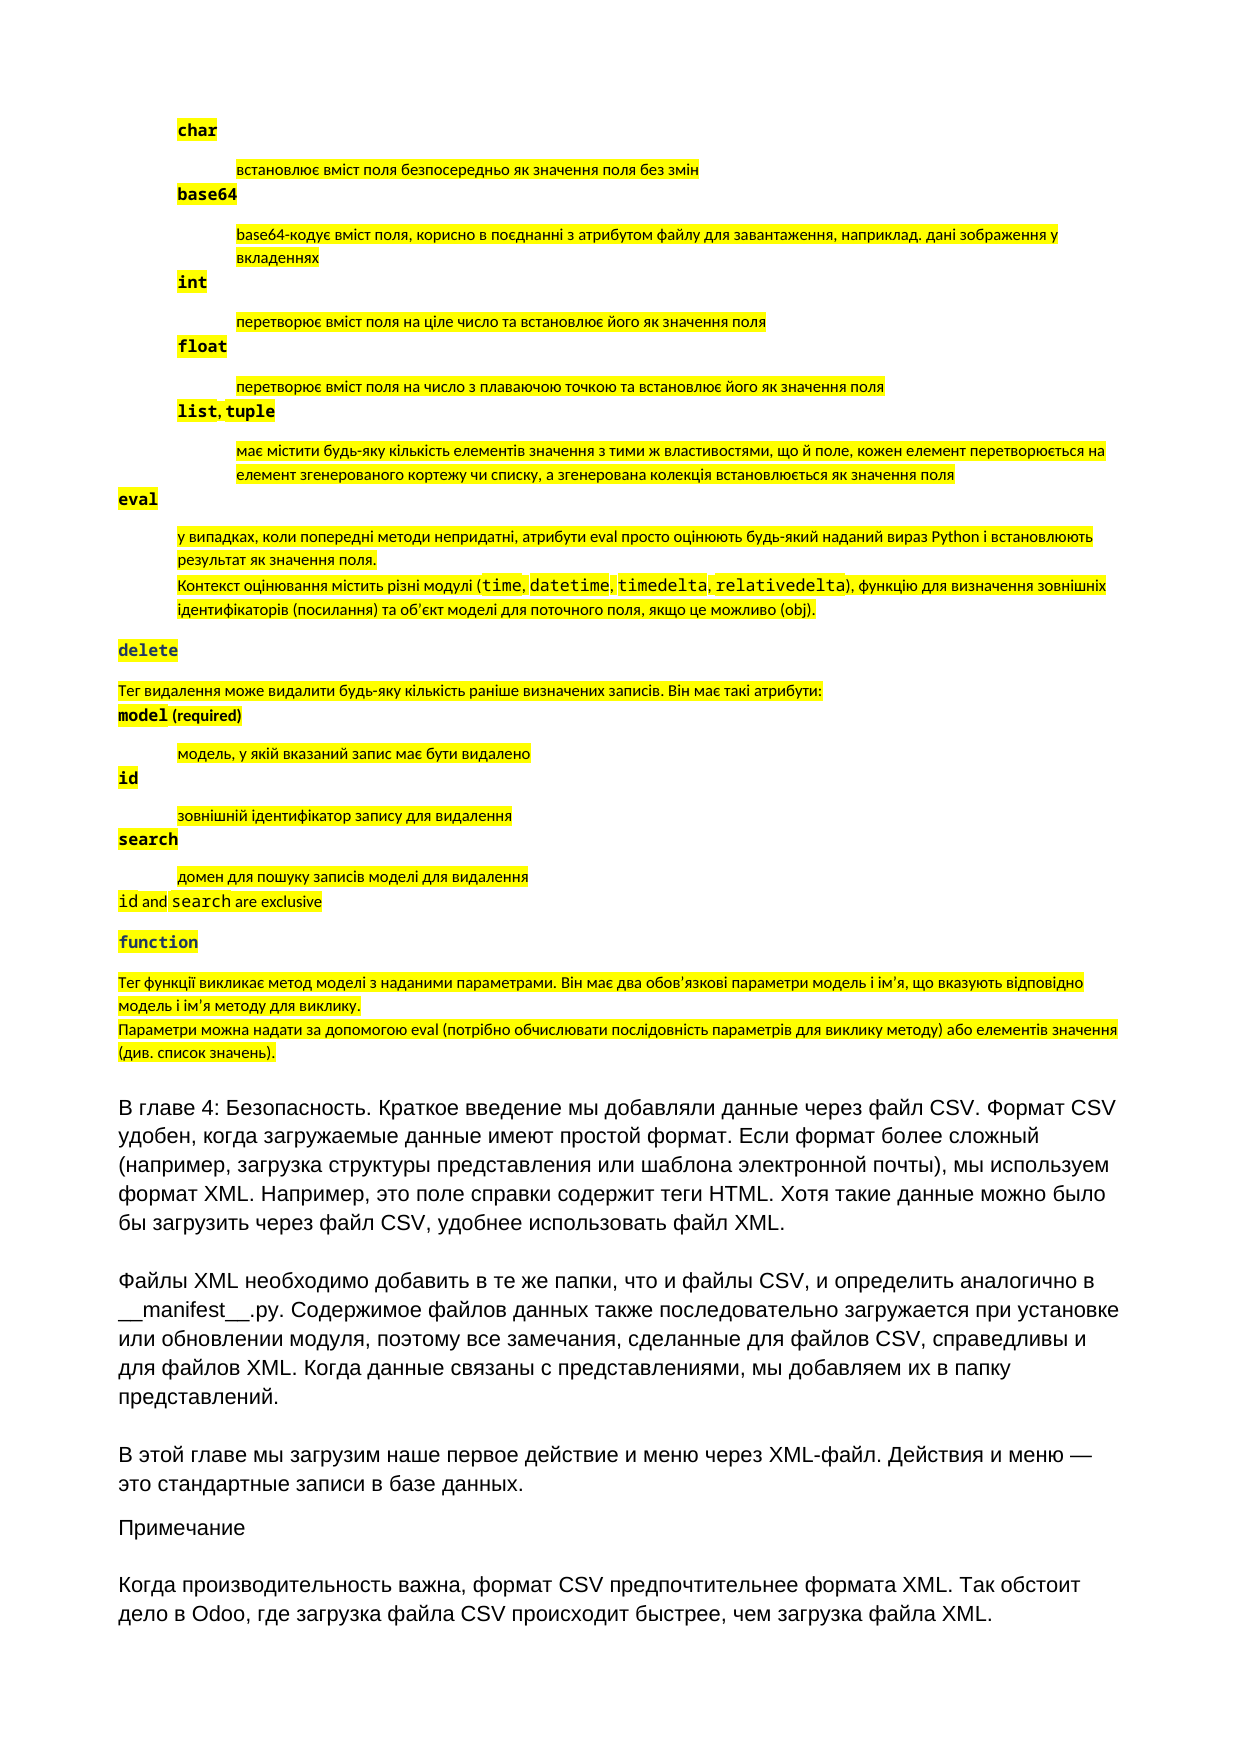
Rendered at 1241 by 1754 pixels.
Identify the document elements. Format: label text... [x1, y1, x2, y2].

subtitle function [118, 930, 1122, 953]
subtitle search [118, 827, 1122, 850]
text В главе 4: Безопасность. Краткое введение мы добавляли данные через файл CSV. Формат CSV удобен, когда загружаемые данные имеют простой формат. Если формат более сложный (например, загрузка структуры представления или шаблона электронной почты), мы используем формат XML. Например, это поле справки содержит теги HTML. Хотя такие данные можно было бы загрузить через файл CSV, удобнее использовать файл XML. Файлы XML необходимо добавить в те же папки, что и файлы CSV, и определить аналогично в __manifest__.py. Содержимое файлов данных также последовательно загружается при установке или обновлении модуля, поэтому все замечания, сделанные для файлов CSV, справедливы и для файлов XML. Когда данные связаны с представлениями, мы добавляем их в папку представлений. В этой главе мы загрузим наше первое действие и меню через XML-файл. Действия и меню — это стандартные записи в базе данных. [118, 1066, 1122, 1496]
text домен для пошуку записів моделі для видалення [177, 866, 1122, 887]
text Тег видалення може видалити будь-яку кількість раніше визначених записів. Він має такі атрибути: [118, 681, 1122, 701]
text Примечание Когда производительность важна, формат CSV предпочтительнее формата XML. Так обстоит дело в Odoo, где загрузка файла CSV происходит быстрее, чем загрузка файла XML. [118, 1514, 1122, 1627]
subtitle int [177, 270, 1122, 293]
subtitle delete [118, 639, 1122, 662]
subtitle list, tuple [177, 399, 1122, 422]
text перетворює вміст поля на число з плаваючою точкою та встановлює його як значення поля [236, 376, 1122, 396]
list зовнішній ідентифікатор запису для видалення [177, 806, 1122, 826]
text у випадках, коли попередні методи непридатні, атрибути eval просто оцінюють будь-який наданий вираз Python і встановлюють результат як значення поля. Контекст оцінювання містить різні модулі (time, datetime, timedelta, relativedelta), функцію для визначення зовнішніх ідентифікаторів (посилання) та об’єкт моделі для поточного поля, якщо це можливо (obj). [177, 526, 1122, 619]
text перетворює вміст поля на ціле число та встановлює його як значення поля [236, 312, 1122, 332]
text має містити будь-яку кількість елементів значення з тими ж властивостями, що й поле, кожен елемент перетворюється на елемент згенерованого кортежу чи списку, а згенерована колекція встановлюється як значення поля [236, 441, 1122, 484]
subtitle eval [118, 487, 1122, 510]
subtitle char [177, 118, 1122, 141]
subtitle float [177, 335, 1122, 358]
subtitle id [118, 766, 1122, 789]
subtitle base64 [177, 183, 1122, 205]
text id and search are exclusive [118, 890, 1122, 912]
text Тег функції викликає метод моделі з наданими параметрами. Він має два обов’язкові параметри модель і ім’я, що вказують відповідно модель і ім’я методу для виклику. Параметри можна надати за допомогою eval (потрібно обчислювати послідовність параметрів для виклику методу) або елементів значення (див. список значень). [118, 972, 1122, 1062]
text base64-кодує вміст поля, корисно в поєднанні з атрибутом файлу для завантаження, наприклад. дані зображення у вкладеннях [236, 224, 1122, 267]
text модель, у якій вказаний запис має бути видалено [177, 743, 1122, 763]
text встановлює вміст поля безпосередньо як значення поля без змін [236, 159, 1122, 179]
subtitle model (required) [118, 704, 1122, 727]
